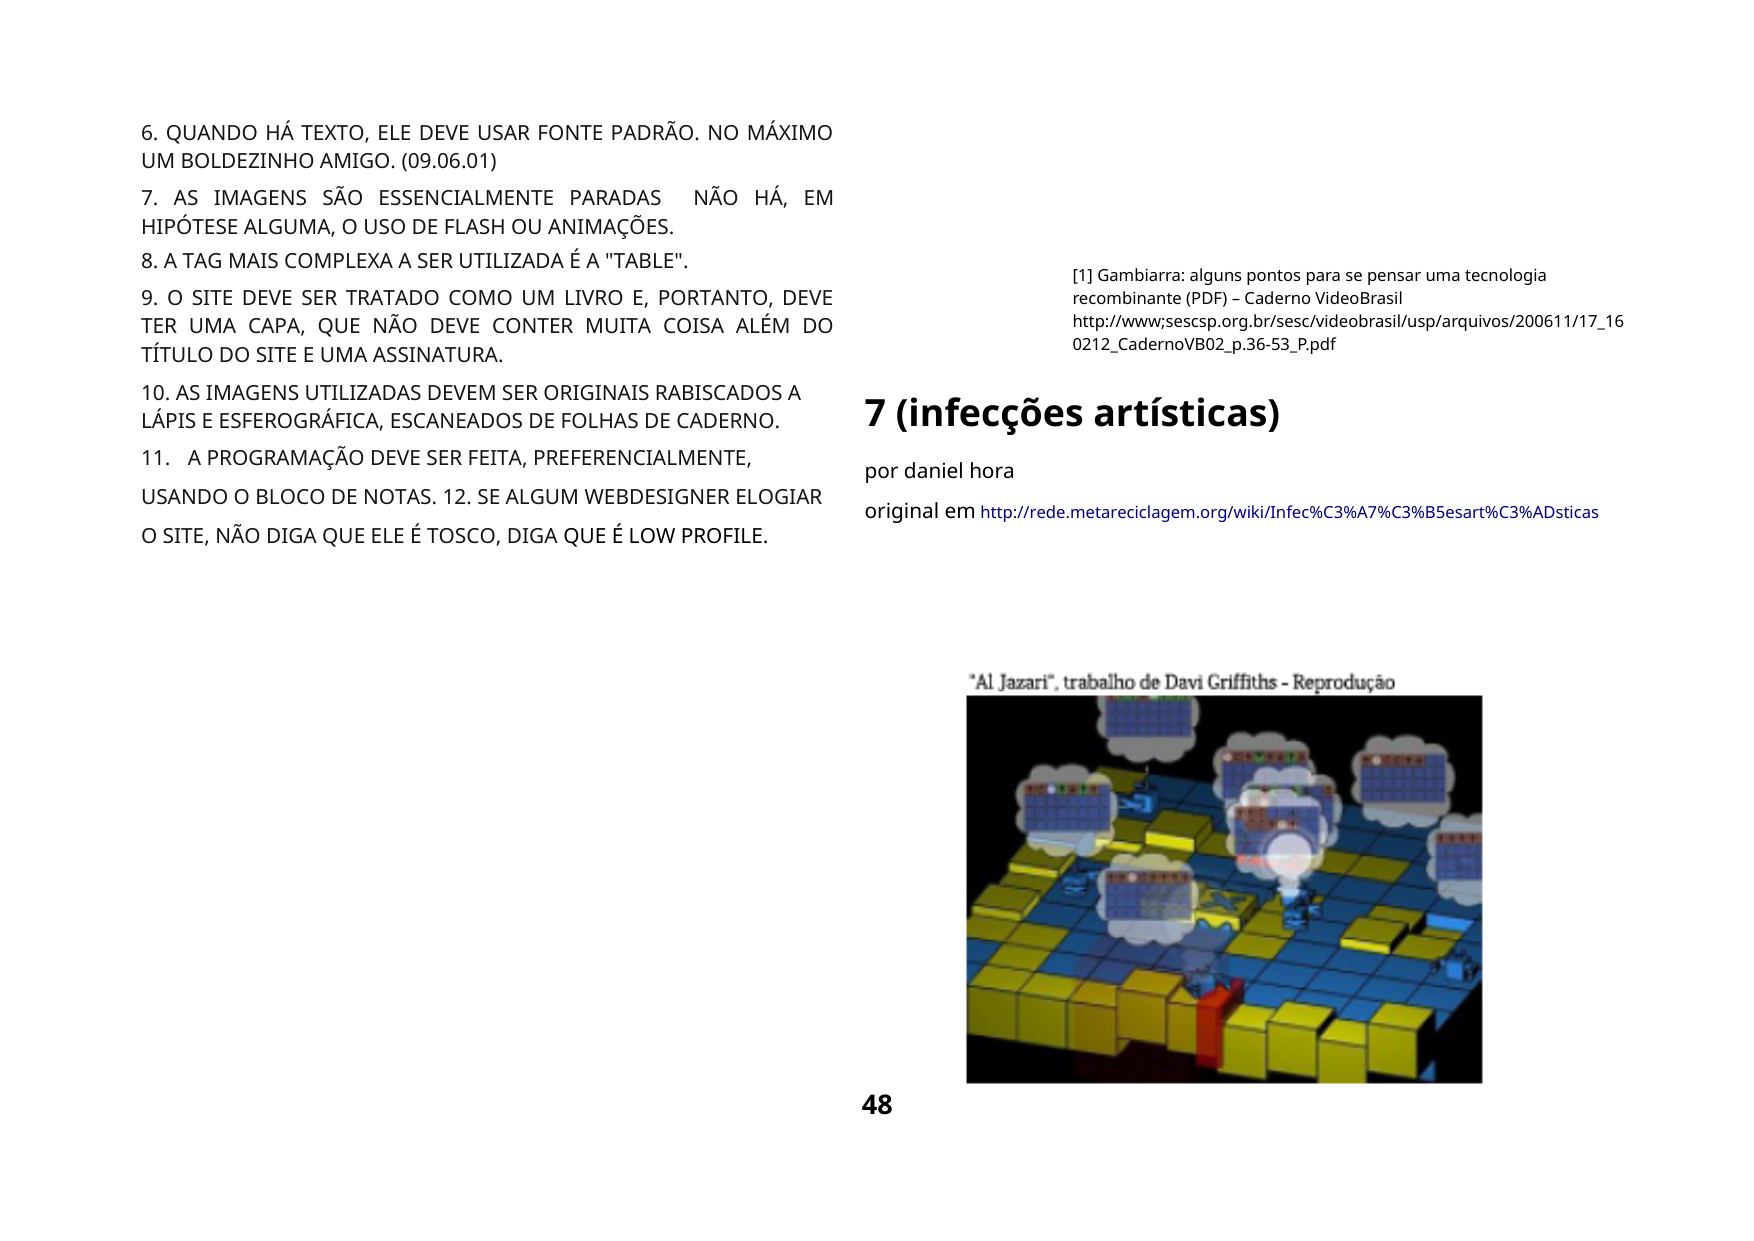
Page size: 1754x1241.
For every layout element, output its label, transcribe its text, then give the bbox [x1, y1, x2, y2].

text 7 (infecções artísticas) [864, 386, 1622, 437]
text 9. O SITE DEVE SER TRATADO COMO UM LIVRO E, PORTANTO, DEVE TER UMA CAPA, QUE NÃO DEVE CONTER MUITA COISA ALÉM DO TÍTULO DO SITE E UMA ASSINATURA. [141, 283, 834, 368]
text 7. AS IMAGENS SÃO ESSENCIALMENTE PARADAS ­ NÃO HÁ, EM HIPÓTESE ALGUMA, O USO DE FLASH OU ANIMAÇÕES. [141, 183, 834, 240]
picture [965, 669, 1487, 1086]
text original em http://rede.metareciclagem.org/wiki/Infec%C3%A7%C3%B5esart%C3%ADsticas [864, 496, 1648, 524]
list A PROGRAMAÇÃO DEVE SER FEITA, PREFERENCIALMENTE, USANDO O BLOCO DE NOTAS. 12. SE ALGUM WEBDESIGNER ELOGIAR O SITE, NÃO DIGA QUE ELE É TOSCO, DIGA QUE É LOW PROFILE. [141, 443, 834, 550]
text por daniel hora [864, 457, 1622, 485]
text [1] Gambiarra: alguns pontos para se pensar uma tecnologia recombinante (PDF) – Caderno VideoBrasil http://www;sescsp.org.br/sesc/videobrasil/usp/arquivos/200611/17_160212_CadernoVB02_p.36-53_P.pdf [1072, 264, 1628, 355]
text 8. A TAG MAIS COMPLEXA A SER UTILIZADA É A "TABLE". [141, 246, 834, 274]
text 6. QUANDO HÁ TEXTO, ELE DEVE USAR FONTE PADRÃO. NO MÁXIMO UM BOLDEZINHO AMIGO. (09.06.01) [141, 118, 834, 175]
text 10. AS IMAGENS UTILIZADAS DEVEM SER ORIGINAIS RABISCADOS A LÁPIS E ESFEROGRÁFICA, ESCANEADOS DE FOLHAS DE CADERNO. [141, 378, 834, 435]
